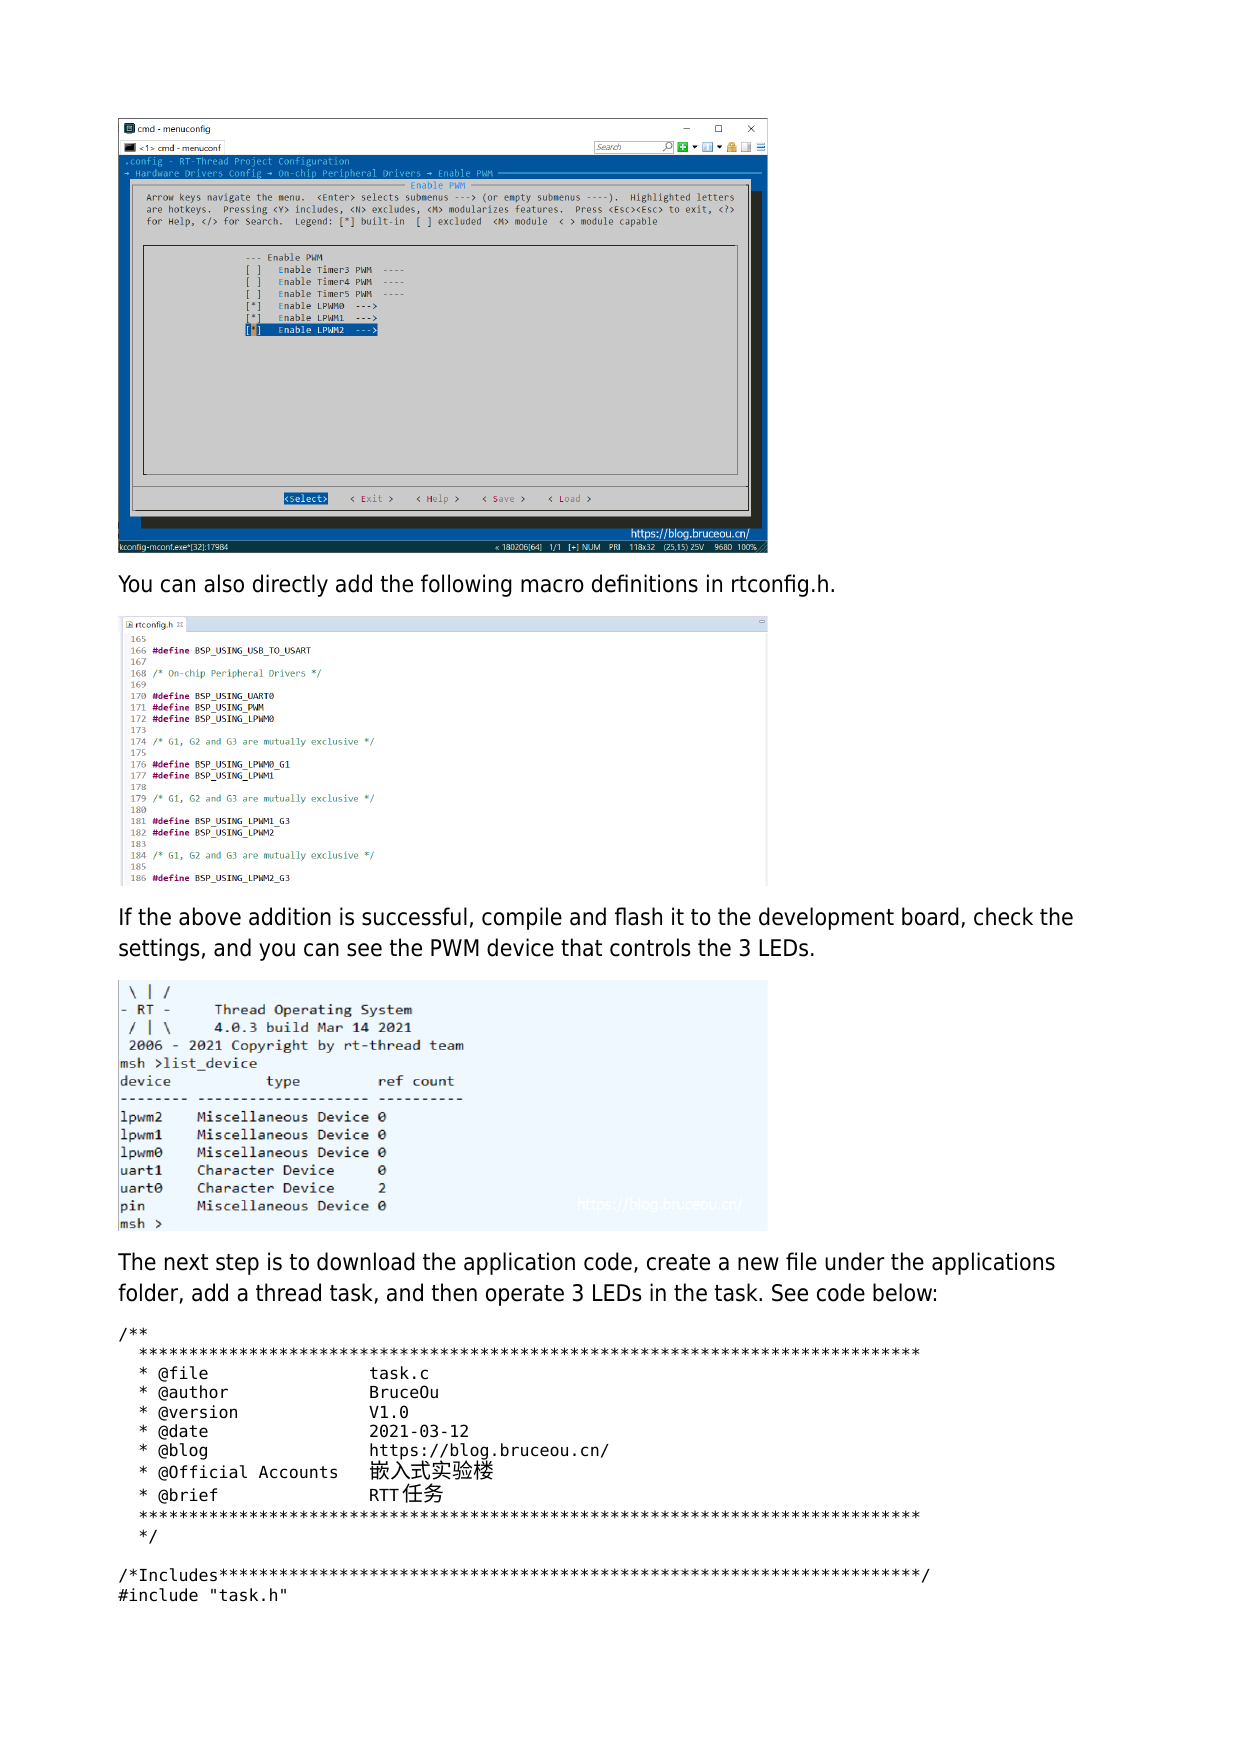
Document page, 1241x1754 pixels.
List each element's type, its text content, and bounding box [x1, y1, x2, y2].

text /*Includes**********************************************************************/ [118, 1566, 1122, 1585]
text * @Official Accounts 嵌入式实验楼 [118, 1461, 1122, 1484]
text * @author BruceOu [118, 1383, 1122, 1402]
text */ [118, 1527, 1122, 1547]
text You can also directly add the following macro definitions in rtconfig.h. [118, 571, 1122, 597]
picture [118, 118, 768, 553]
text ****************************************************************************** [118, 1344, 1122, 1364]
text The next step is to download the application code, create a new file under the applications folder, add a thread task, and then operate 3 LEDs in the task. See code below: [118, 1249, 1122, 1306]
picture [118, 616, 768, 886]
text /** [118, 1325, 1122, 1344]
text #include "task.h" [118, 1585, 1122, 1605]
text * @date 2021-03-12 [118, 1422, 1122, 1441]
text * @file task.c [118, 1364, 1122, 1383]
picture [118, 980, 768, 1231]
text * @brief RTT任务 [118, 1484, 1122, 1508]
text ****************************************************************************** [118, 1508, 1122, 1527]
text * @version V1.0 [118, 1402, 1122, 1422]
text If the above addition is successful, compile and flash it to the development board, check the settings, and you can see the PWM device that controls the 3 LEDs. [118, 904, 1122, 962]
text * @blog https://blog.bruceou.cn/ [118, 1441, 1122, 1461]
